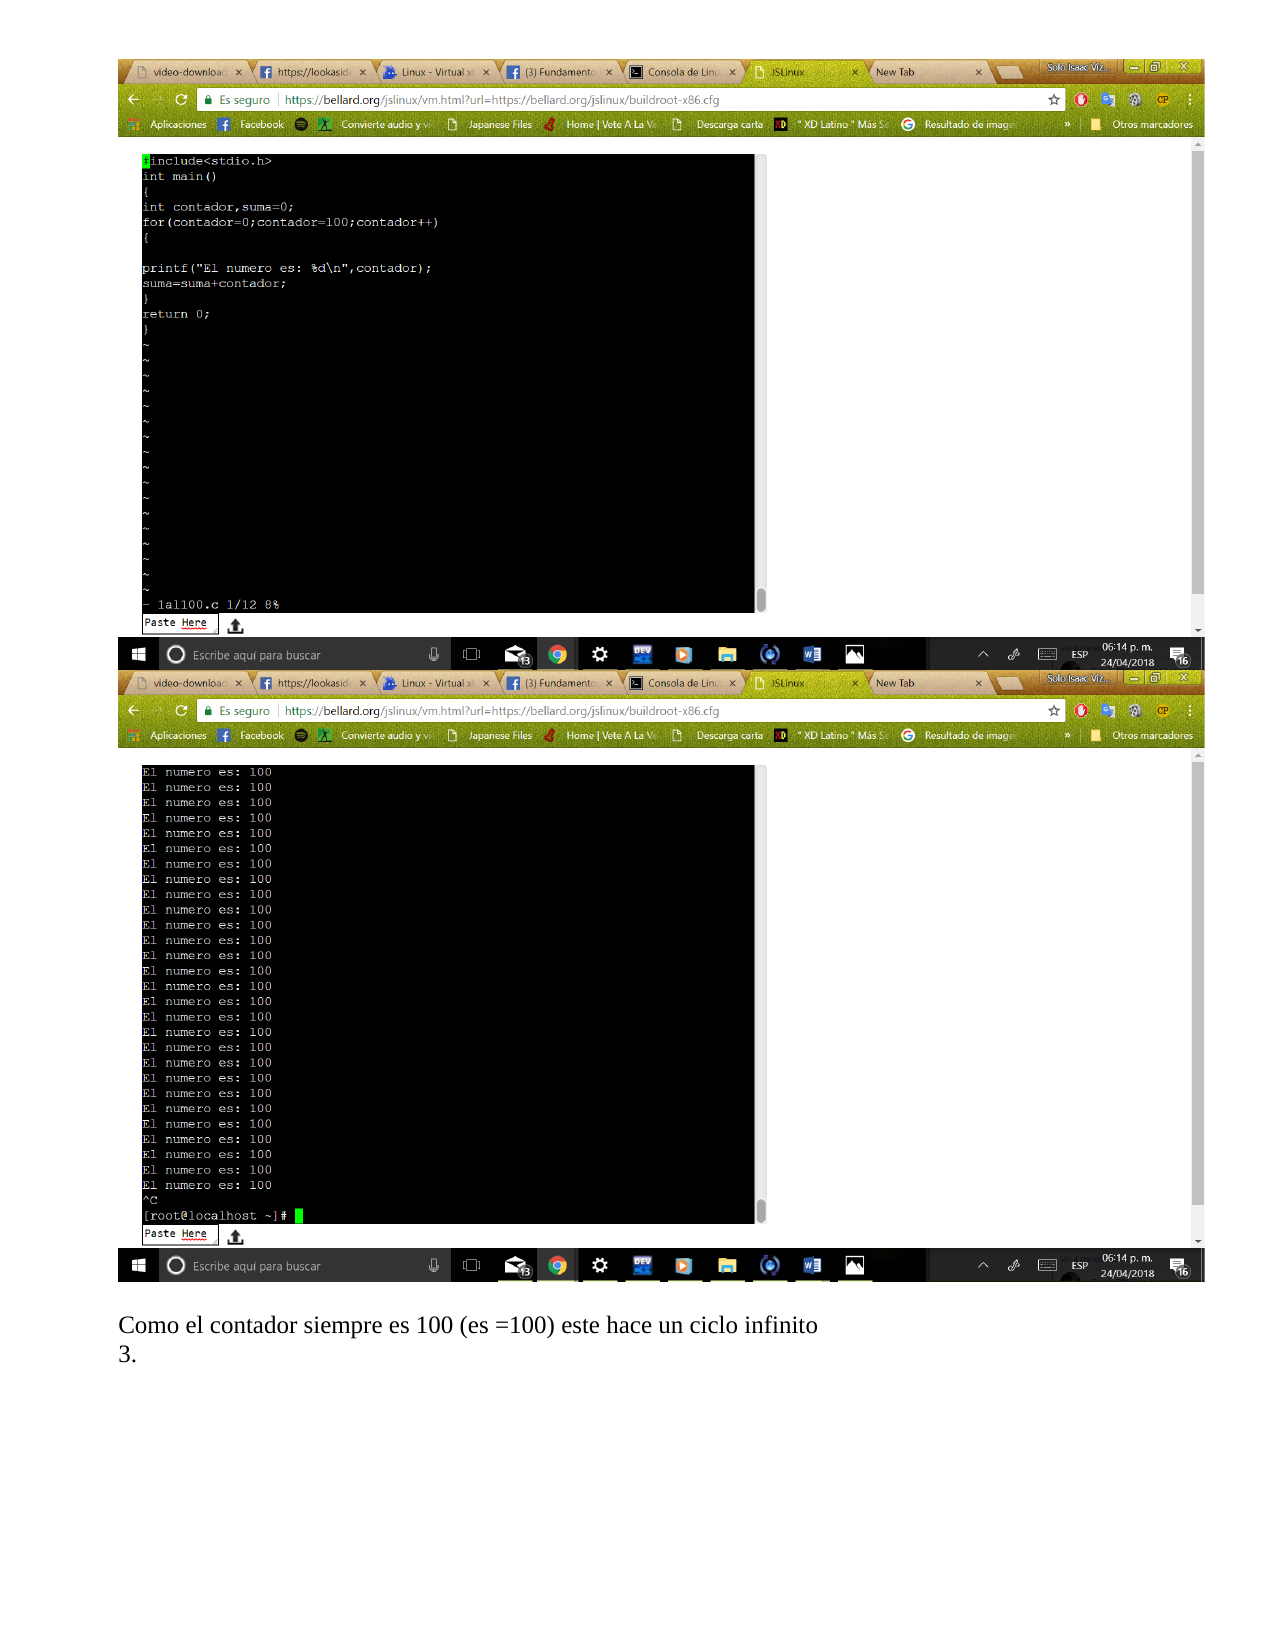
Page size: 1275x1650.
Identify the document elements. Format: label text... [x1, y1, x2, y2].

text 3. [118, 1339, 1205, 1368]
text Como el contador siempre es 100 (es =100) este hace un ciclo infinito [118, 1310, 1205, 1339]
